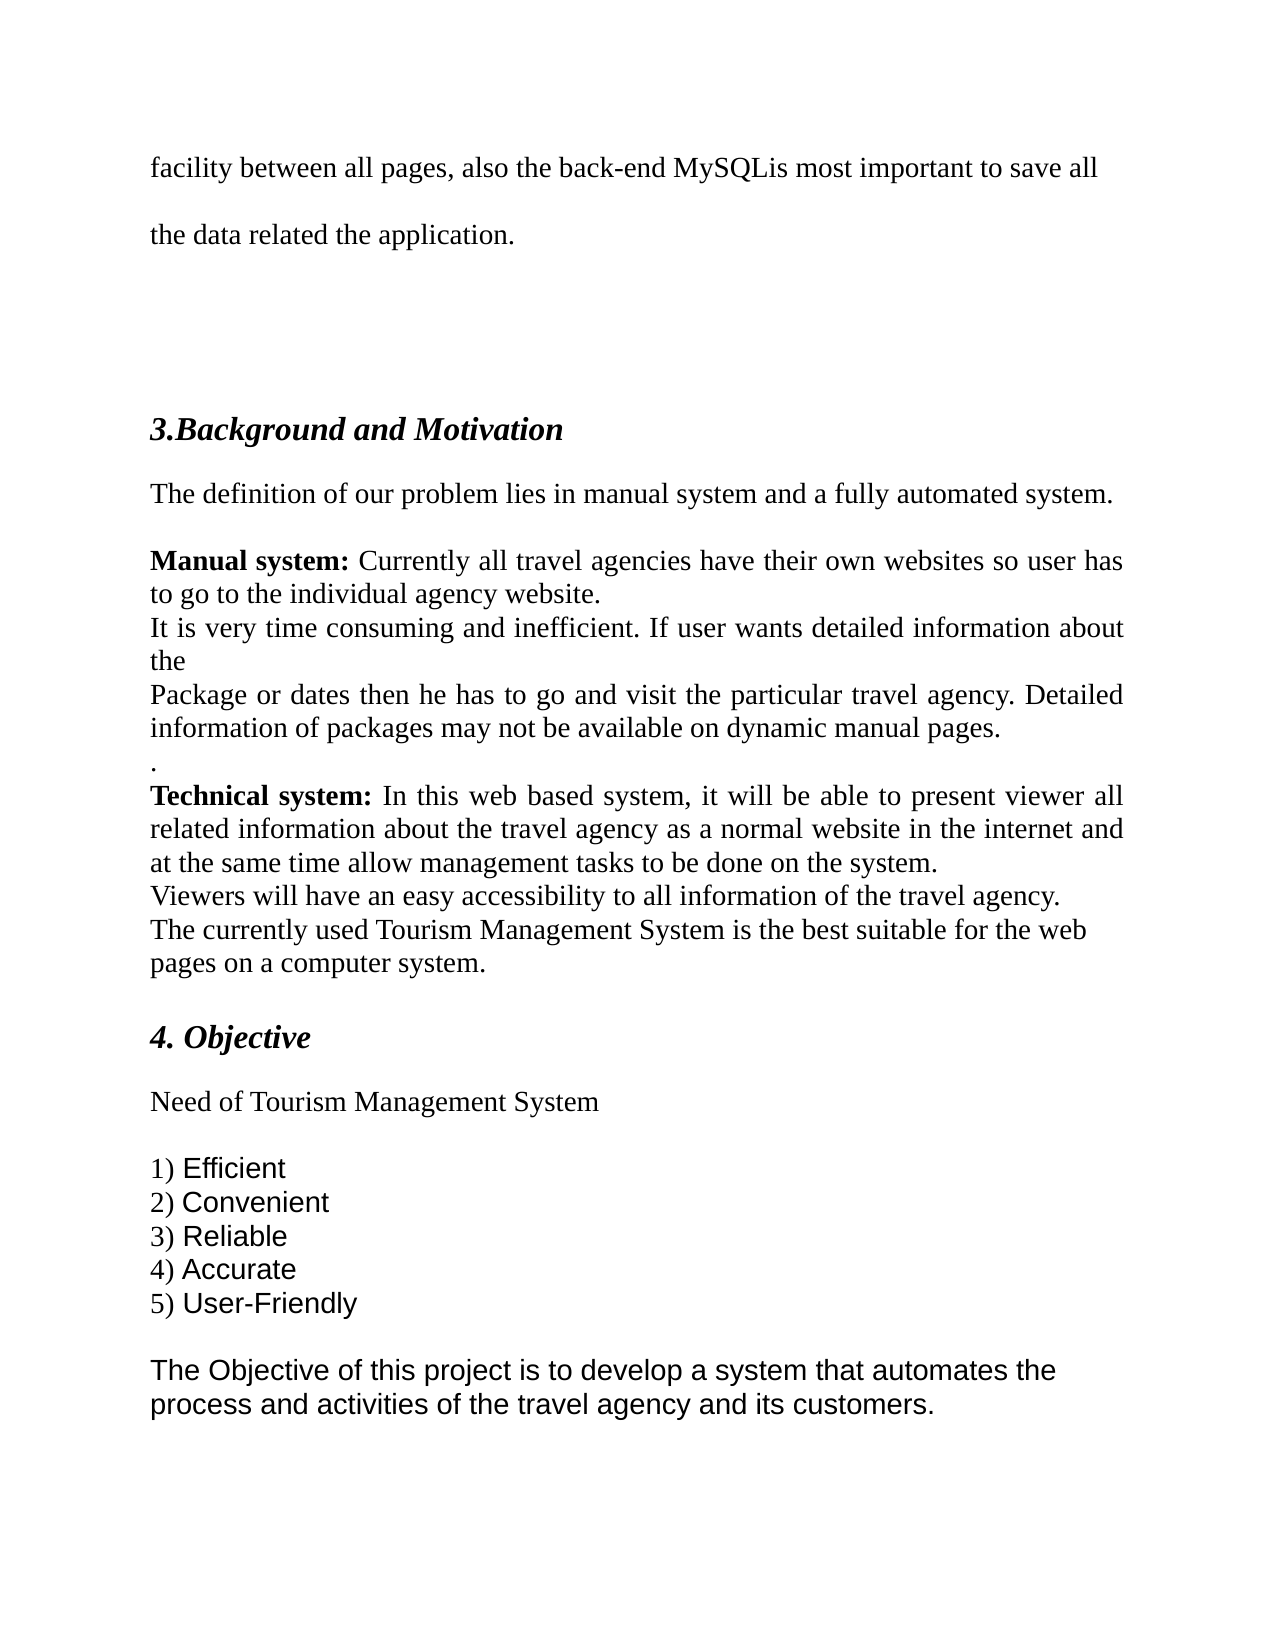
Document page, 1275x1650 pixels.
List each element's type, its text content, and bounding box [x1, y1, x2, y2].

text Technical system: In this web based system, it will be able to present viewer all related information about the travel agency as a normal website in the internet and at the same time allow management tasks to be done on the system. [150, 778, 1125, 878]
text Manual system: Currently all travel agencies have their own websites so user has to go to the individual agency website. [150, 543, 1125, 610]
text It is very time consuming and inefficient. If user wants detailed information about the [150, 610, 1125, 677]
text 3) Reliable [150, 1219, 1125, 1252]
text 1) Efficient [150, 1151, 1125, 1185]
text 4) Accurate [150, 1252, 1125, 1286]
text The definition of our problem lies in manual system and a fully automated system. [150, 476, 1125, 509]
text The Objective of this project is to develop a system that automates the process and activities of the travel agency and its customers. [150, 1353, 1125, 1420]
text 4. Objective [150, 1017, 1125, 1056]
text Package or dates then he has to go and visit the particular travel agency. Detailed information of packages may not be available on dynamic manual pages. [150, 677, 1125, 744]
text pages on a computer system. [150, 945, 1125, 979]
text Viewers will have an easy accessibility to all information of the travel agency. [150, 878, 1125, 912]
text facility between all pages, also the back-end MySQLis most important to save all the data related the application. [150, 150, 1125, 251]
text Need of Tourism Management System [150, 1084, 1125, 1118]
text . [150, 744, 1125, 778]
text 2) Convenient [150, 1185, 1125, 1219]
text 3.Background and Motivation [150, 409, 1125, 447]
text The currently used Tourism Management System is the best suitable for the web [150, 912, 1125, 945]
text 5) User-Friendly [150, 1286, 1125, 1320]
